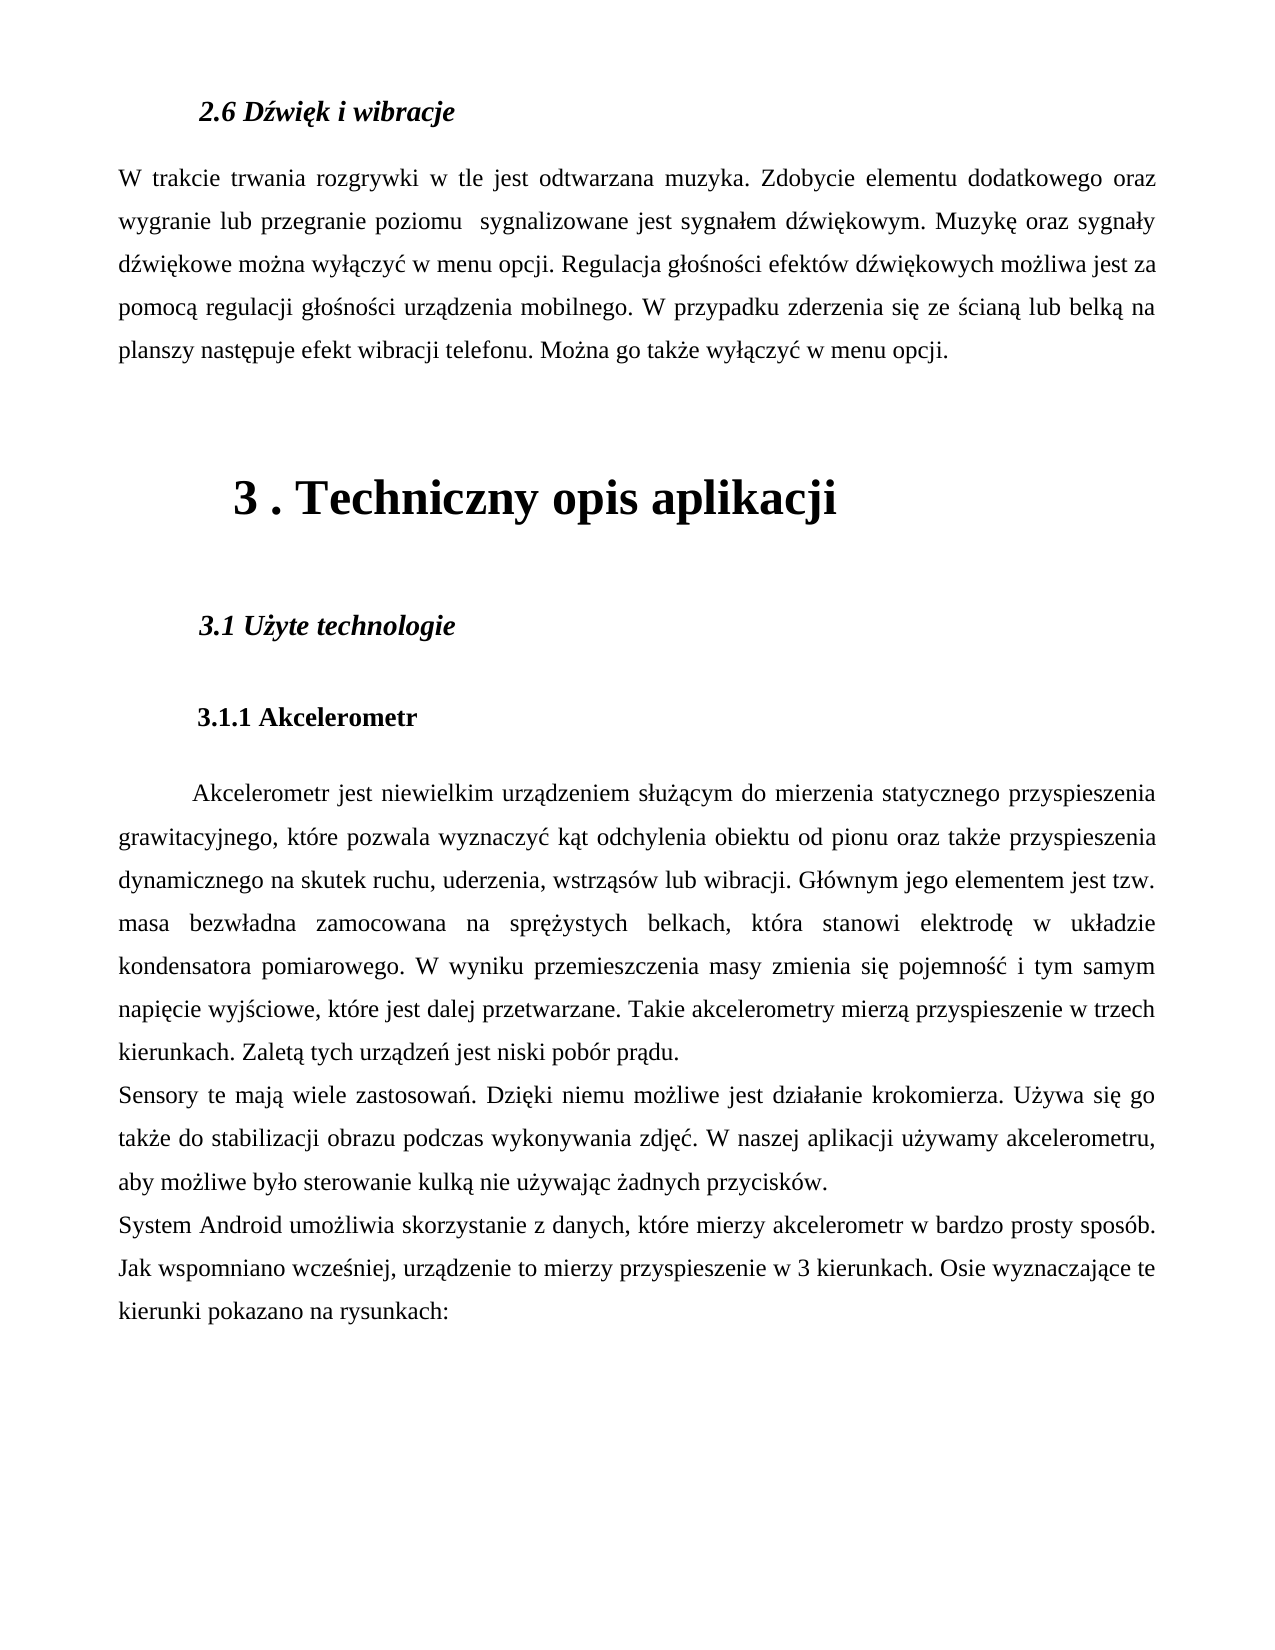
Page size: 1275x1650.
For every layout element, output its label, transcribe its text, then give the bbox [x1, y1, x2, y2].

text System Android umożliwia skorzystanie z danych, które mierzy akcelerometr w bardzo prosty sposób. Jak wspomniano wcześniej, urządzenie to mierzy przyspieszenie w 3 kierunkach. Osie wyznaczające te kierunki pokazano na rysunkach: [118, 1210, 1157, 1325]
subtitle Użyte technologie [192, 608, 1157, 641]
subtitle Dźwięk i wibracje [192, 94, 1157, 128]
text Akcelerometr jest niewielkim urządzeniem służącym do mierzenia statycznego przyspieszenia grawitacyjnego, które pozwala wyznaczyć kąt odchylenia obiektu od pionu oraz także przyspieszenia dynamicznego na skutek ruchu, uderzenia, wstrząsów lub wibracji. Głównym jego elementem jest tzw. masa bezwładna zamocowana na sprężystych belkach, która stanowi elektrodę w układzie kondensatora pomiarowego. W wyniku przemieszczenia masy zmienia się pojemność i tym samym napięcie wyjściowe, które jest dalej przetwarzane. Takie akcelerometry mierzą przyspieszenie w trzech kierunkach. Zaletą tych urządzeń jest niski pobór prądu. [118, 778, 1157, 1066]
text Sensory te mają wiele zastosowań. Dzięki niemu możliwe jest działanie krokomierza. Używa się go także do stabilizacji obrazu podczas wykonywania zdjęć. W naszej aplikacji używamy akcelerometru, aby możliwe było sterowanie kulką nie używając żadnych przycisków. [118, 1080, 1157, 1195]
subtitle Akcelerometr [191, 701, 1157, 732]
subtitle . Techniczny opis aplikacji [221, 468, 1157, 525]
list W trakcie trwania rozgrywki w tle jest odtwarzana muzyka. Zdobycie elementu dodatkowego oraz wygranie lub przegranie poziomu sygnalizowane jest sygnałem dźwiękowym. Muzykę oraz sygnały dźwiękowe można wyłączyć w menu opcji. Regulacja głośności efektów dźwiękowych możliwa jest za pomocą regulacji głośności urządzenia mobilnego. W przypadku zderzenia się ze ścianą lub belką na planszy następuje efekt wibracji telefonu. Można go także wyłączyć w menu opcji. [118, 163, 1157, 364]
